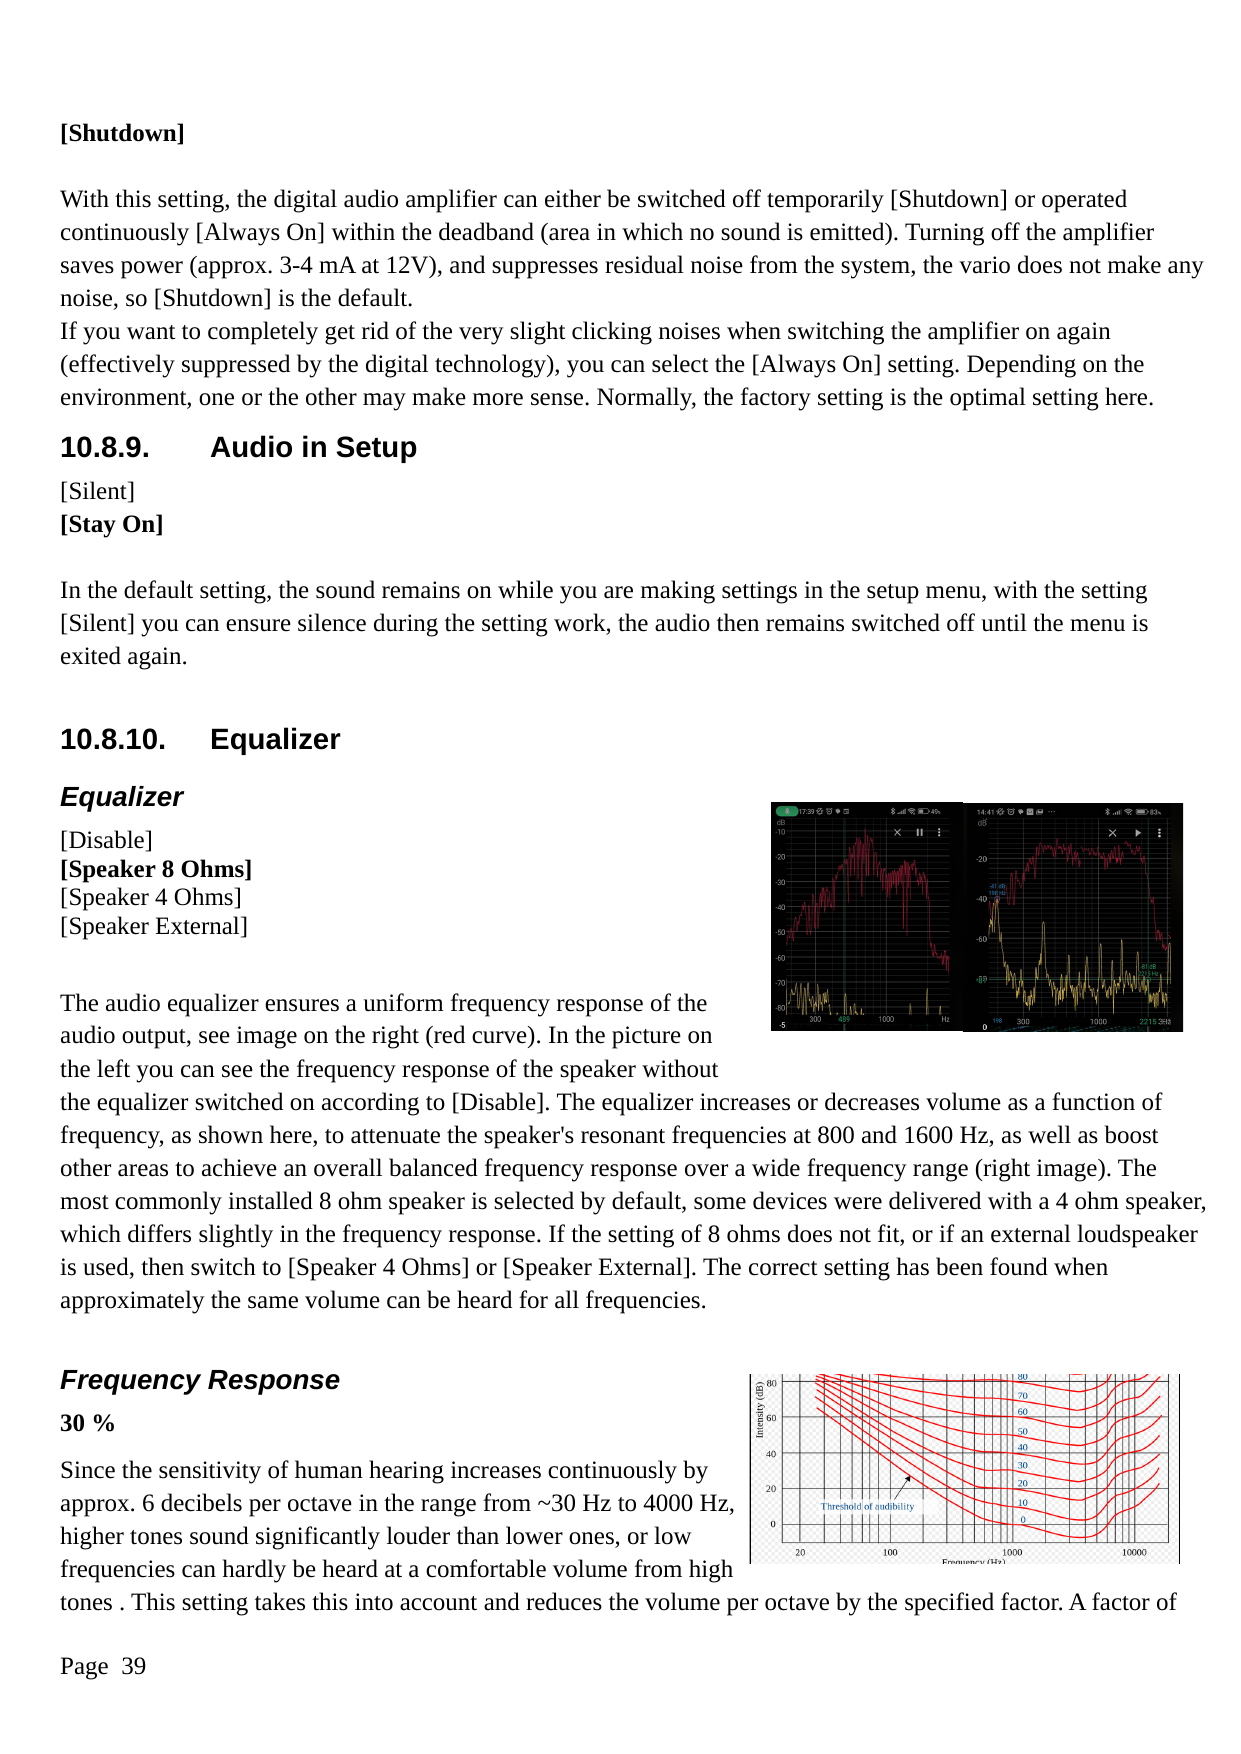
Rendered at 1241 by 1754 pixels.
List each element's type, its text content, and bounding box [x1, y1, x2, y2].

text [1184, 825, 1207, 854]
text 30 % [60, 1408, 749, 1436]
text [Stay On] [60, 509, 1207, 538]
text [Speaker External] [60, 911, 771, 940]
text [Silent] [60, 476, 1207, 505]
text [1184, 854, 1207, 882]
subtitle Frequency Response [60, 1363, 1207, 1395]
text [Disable] [60, 825, 771, 854]
subtitle Audio in Setup [60, 430, 1207, 464]
subtitle Equalizer [60, 781, 1207, 812]
text [Speaker 8 Ohms] [60, 854, 771, 882]
text [1184, 882, 1207, 911]
text The audio equalizer ensures a uniform frequency response of the audio output, see image on the right (red curve). In the picture on the left you can see the frequency response of the speaker without the equalizer switched on according to [Disable]. The equalizer increases or decreases volume as a function of frequency, as shown here, to attenuate the speaker's resonant frequencies at 800 and 1600 Hz, as well as boost other areas to achieve an overall balanced frequency response over a wide frequency range (right image). The most commonly installed 8 ohm speaker is selected by default, some devices were delivered with a 4 ohm speaker, which differs slightly in the frequency response. If the setting of 8 ohms does not fit, or if an external loudspeaker is used, then switch to [Speaker 4 Ohms] or [Speaker External]. The correct setting has been found when approximately the same volume can be heard for all frequencies. [60, 988, 1207, 1313]
text [1180, 1408, 1207, 1436]
text Since the sensitivity of human hearing increases continuously by approx. 6 decibels per octave in the range from ~30 Hz to 4000 Hz, higher tones sound significantly louder than lower ones, or low frequencies can hardly be heard at a comfortable volume from high tones . This setting takes this into account and reduces the volume per octave by the specified factor. A factor of [60, 1455, 1207, 1616]
picture [749, 1374, 1180, 1564]
text [Shutdown] [60, 118, 1207, 147]
subtitle Equalizer [60, 722, 1207, 756]
text [Speaker 4 Ohms] [60, 882, 771, 911]
picture [771, 802, 1184, 1032]
text In the default setting, the sound remains on while you are making settings in the setup menu, with the setting [Silent] you can ensure silence during the setting work, the audio then remains switched off until the menu is exited again. [60, 575, 1207, 670]
text With this setting, the digital audio amplifier can either be switched off temporarily [Shutdown] or operated continuously [Always On] within the deadband (area in which no sound is emitted). Turning off the amplifier saves power (approx. 3-4 mA at 12V), and suppresses residual noise from the system, the vario does not make any noise, so [Shutdown] is the default. If you want to completely get rid of the very slight clicking noises when switching the amplifier on again (effectively suppressed by the digital technology), you can select the [Always On] setting. Depending on the environment, one or the other may make more sense. Normally, the factory setting is the optimal setting here. [60, 184, 1207, 411]
text [1184, 911, 1207, 940]
